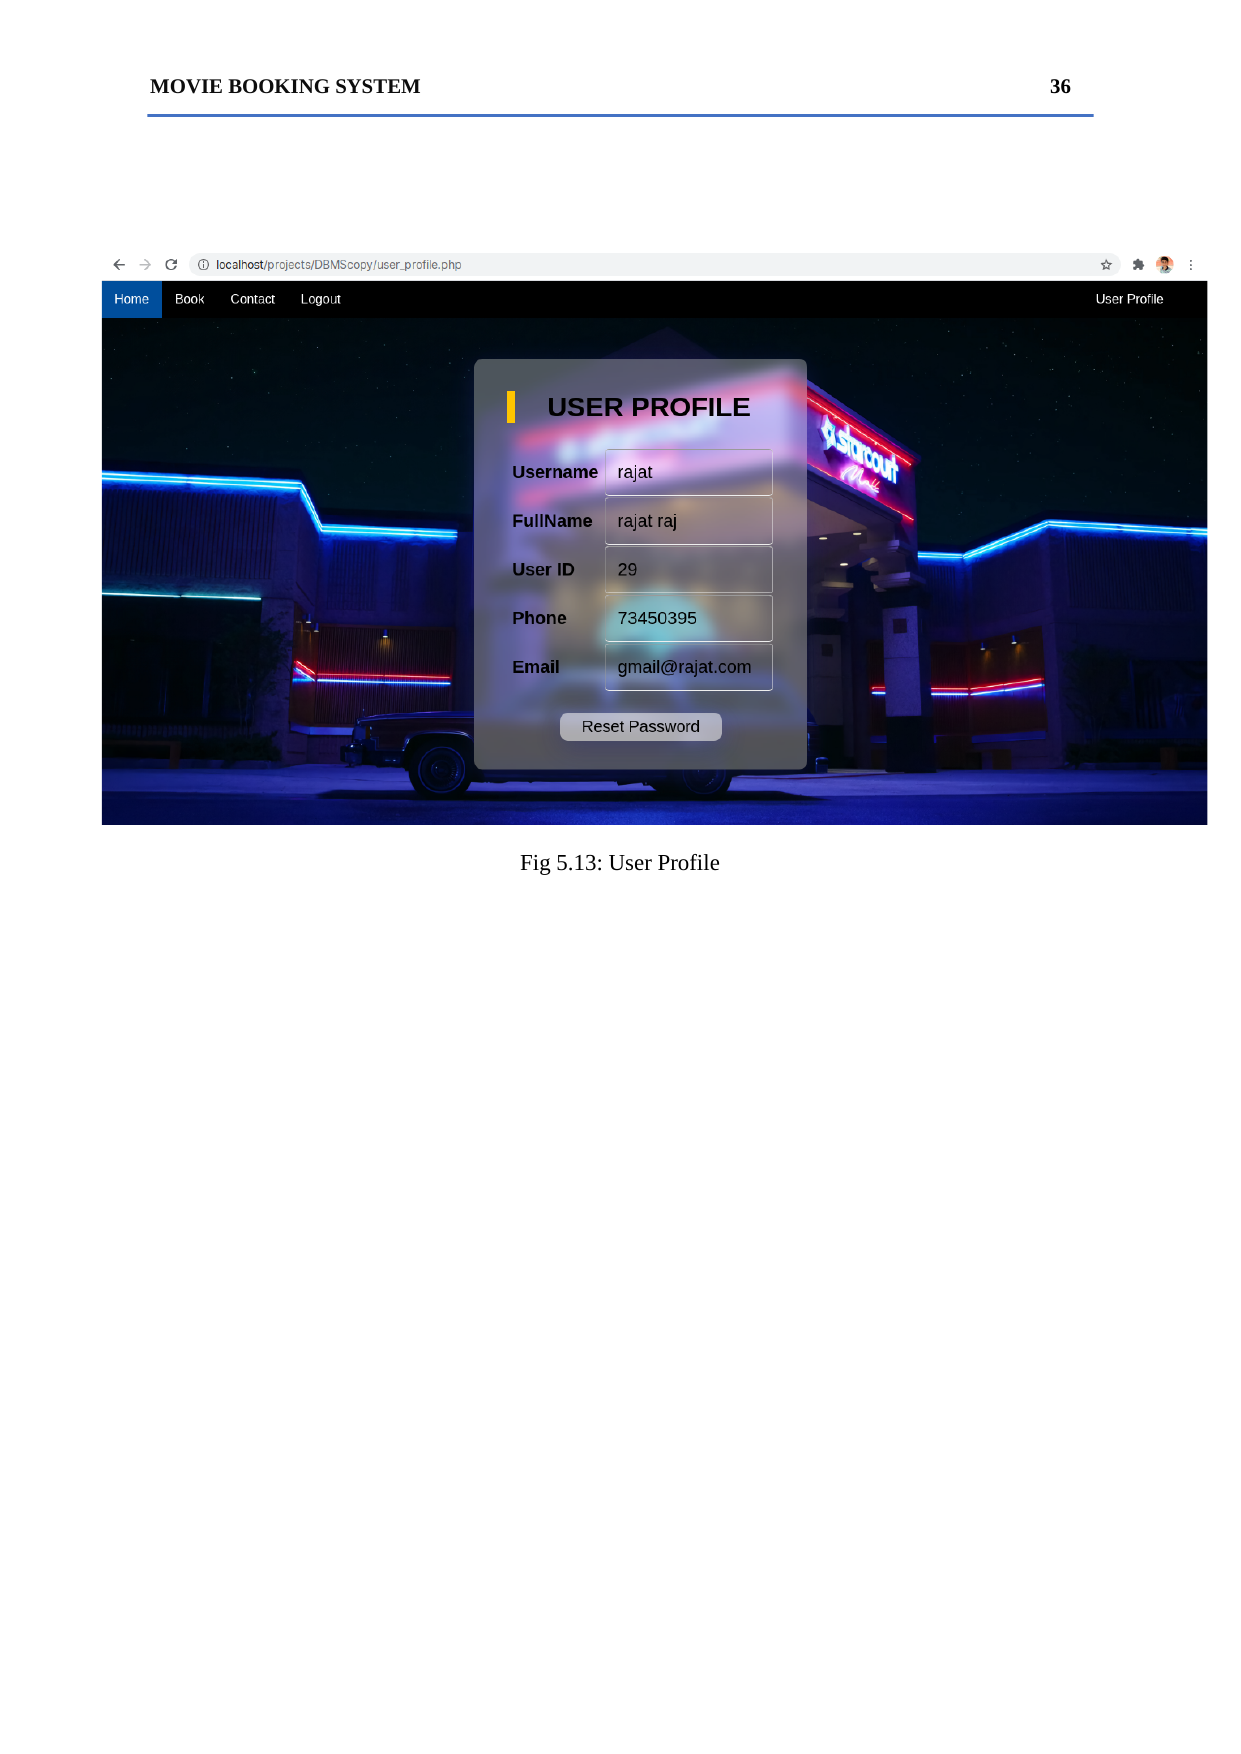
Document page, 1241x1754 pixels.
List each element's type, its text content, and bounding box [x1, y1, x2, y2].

picture [101, 253, 1208, 825]
text [150, 227, 1089, 253]
text Fig 5.13: User Profile [150, 825, 1089, 875]
